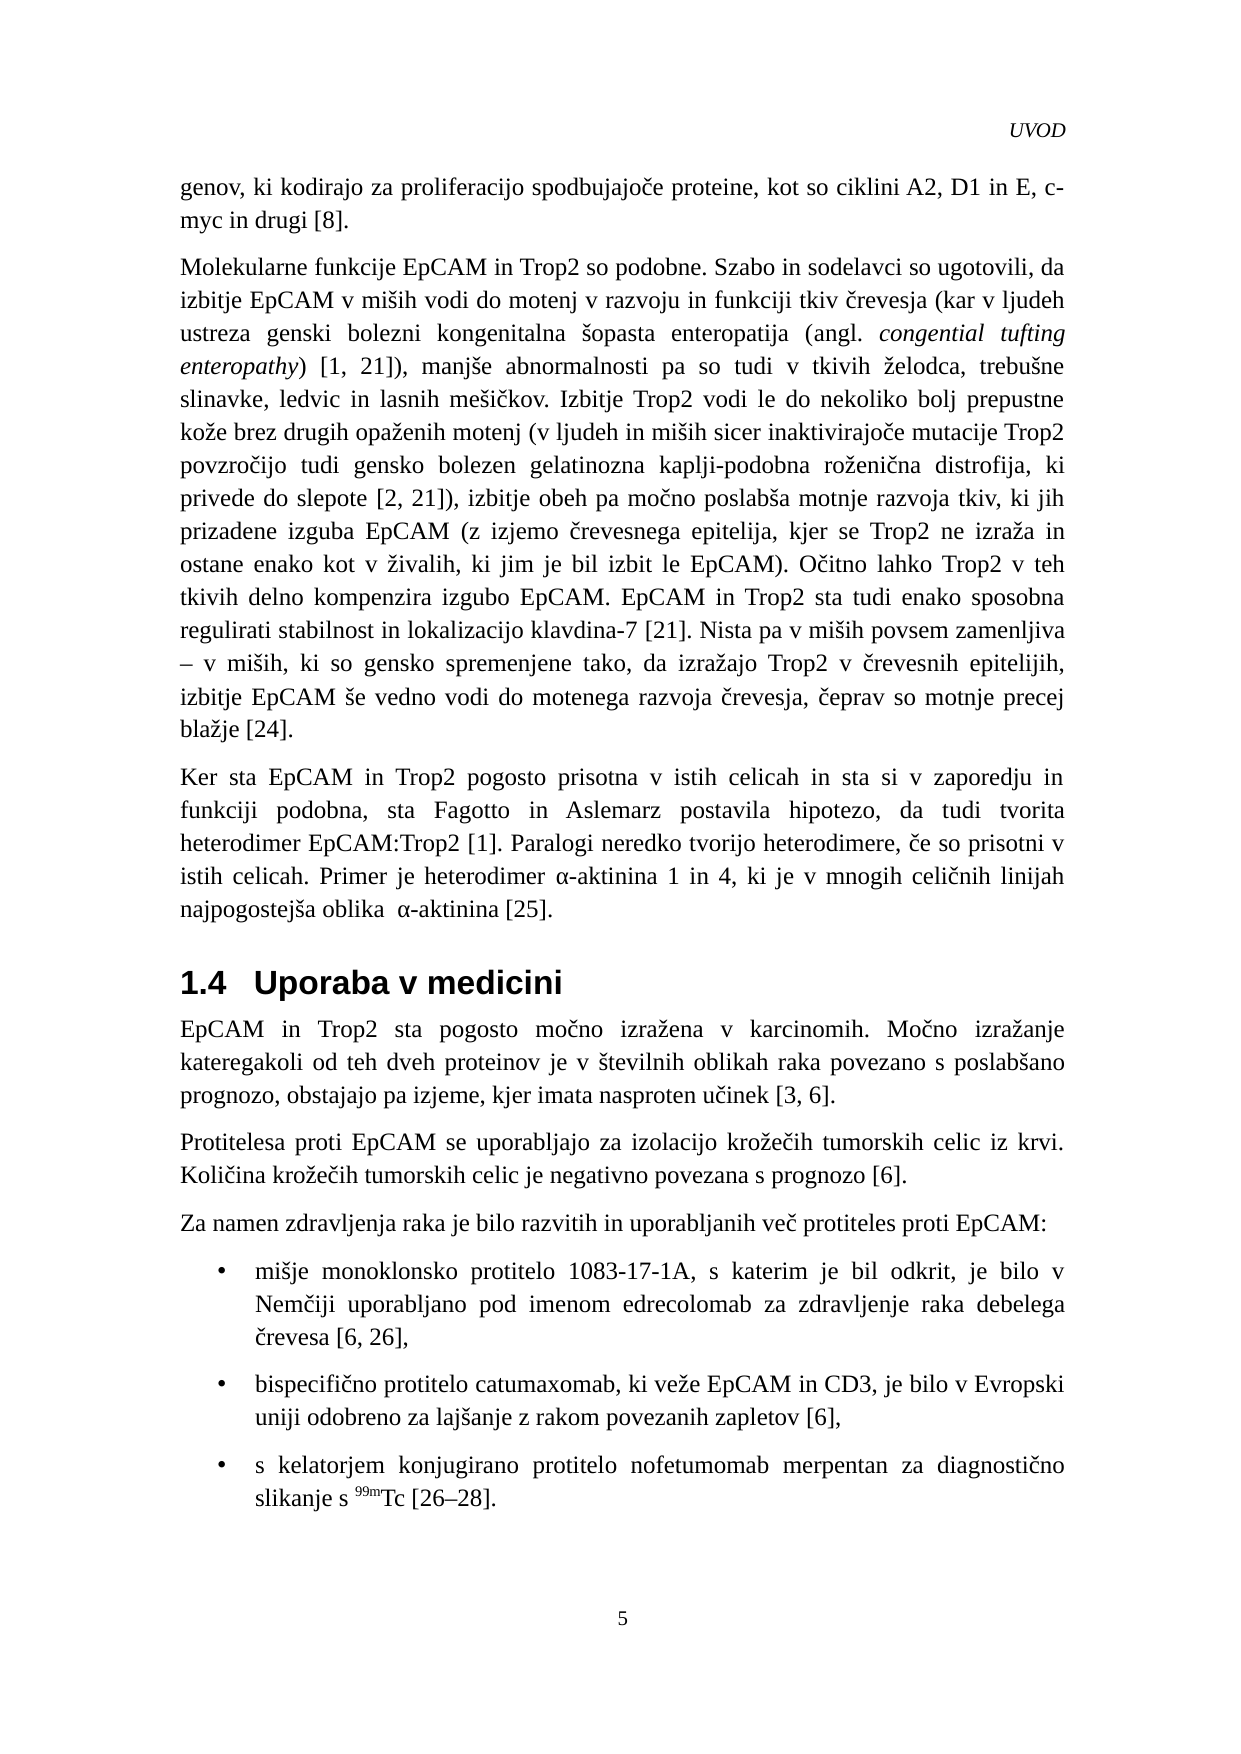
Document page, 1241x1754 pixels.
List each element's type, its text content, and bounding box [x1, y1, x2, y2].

list bispecifično protitelo catumaxomab, ki veže EpCAM in CD3, je bilo v Evropski uniji odobreno za lajšanje z rakom povezanih zapletov [6], [217, 1369, 1066, 1431]
text Ker sta EpCAM in Trop2 pogosto prisotna v istih celicah in sta si v zaporedju in funkciji podobna, sta Fagotto in Aslemarz postavila hipotezo, da tudi tvorita heterodimer EpCAM:Trop2 [1]. Paralogi neredko tvorijo heterodimere, če so prisotni v istih celicah. Primer je heterodimer α-aktinina 1 in 4, ki je v mnogih celičnih linijah najpogostejša oblika α-aktinina [25]. [180, 762, 1066, 923]
subtitle Uporaba v medicini [180, 963, 1066, 1001]
text Molekularne funkcije EpCAM in Trop2 so podobne. Szabo in sodelavci so ugotovili, da izbitje EpCAM v miših vodi do motenj v razvoju in funkciji tkiv črevesja (kar v ljudeh ustreza genski bolezni kongenitalna šopasta enteropatija (angl. congential tufting enteropathy) [1, 21]), manjše abnormalnosti pa so tudi v tkivih želodca, trebušne slinavke, ledvic in lasnih mešičkov. Izbitje Trop2 vodi le do nekoliko bolj prepustne kože brez drugih opaženih motenj (v ljudeh in miših sicer inaktivirajoče mutacije Trop2 povzročijo tudi gensko bolezen gelatinozna kaplji-podobna roženična distrofija, ki privede do slepote [2, 21]), izbitje obeh pa močno poslabša motnje razvoja tkiv, ki jih prizadene izguba EpCAM (z izjemo črevesnega epitelija, kjer se Trop2 ne izraža in ostane enako kot v živalih, ki jim je bil izbit le EpCAM). Očitno lahko Trop2 v teh tkivih delno kompenzira izgubo EpCAM. EpCAM in Trop2 sta tudi enako sposobna regulirati stabilnost in lokalizacijo klavdina-7 [21]. Nista pa v miših povsem zamenljiva – v miših, ki so gensko spremenjene tako, da izražajo Trop2 v črevesnih epitelijih, izbitje EpCAM še vedno vodi do motenega razvoja črevesja, čeprav so motnje precej blažje [24]. [180, 252, 1066, 743]
list s kelatorjem konjugirano protitelo nofetumomab merpentan za diagnostično slikanje s 99mTc [26–28]. [217, 1450, 1066, 1512]
text Protitelesa proti EpCAM se uporabljajo za izolacijo krožečih tumorskih celic iz krvi. Količina krožečih tumorskih celic je negativno povezana s prognozo [6]. [180, 1127, 1066, 1189]
text EpCAM in Trop2 sta pogosto močno izražena v karcinomih. Močno izražanje kateregakoli od teh dveh proteinov je v številnih oblikah raka povezano s poslabšano prognozo, obstajajo pa izjeme, kjer imata nasproten učinek [3, 6]. [180, 1014, 1066, 1109]
text genov, ki kodirajo za proliferacijo spodbujajoče proteine, kot so ciklini A2, D1 in E, c-myc in drugi [8]. [180, 172, 1066, 233]
text Za namen zdravljenja raka je bilo razvitih in uporabljanih več protiteles proti EpCAM: [180, 1208, 1066, 1237]
list mišje monoklonsko protitelo 1083-17-1A, s katerim je bil odkrit, je bilo v Nemčiji uporabljano pod imenom edrecolomab za zdravljenje raka debelega črevesa [6, 26], [217, 1256, 1066, 1351]
